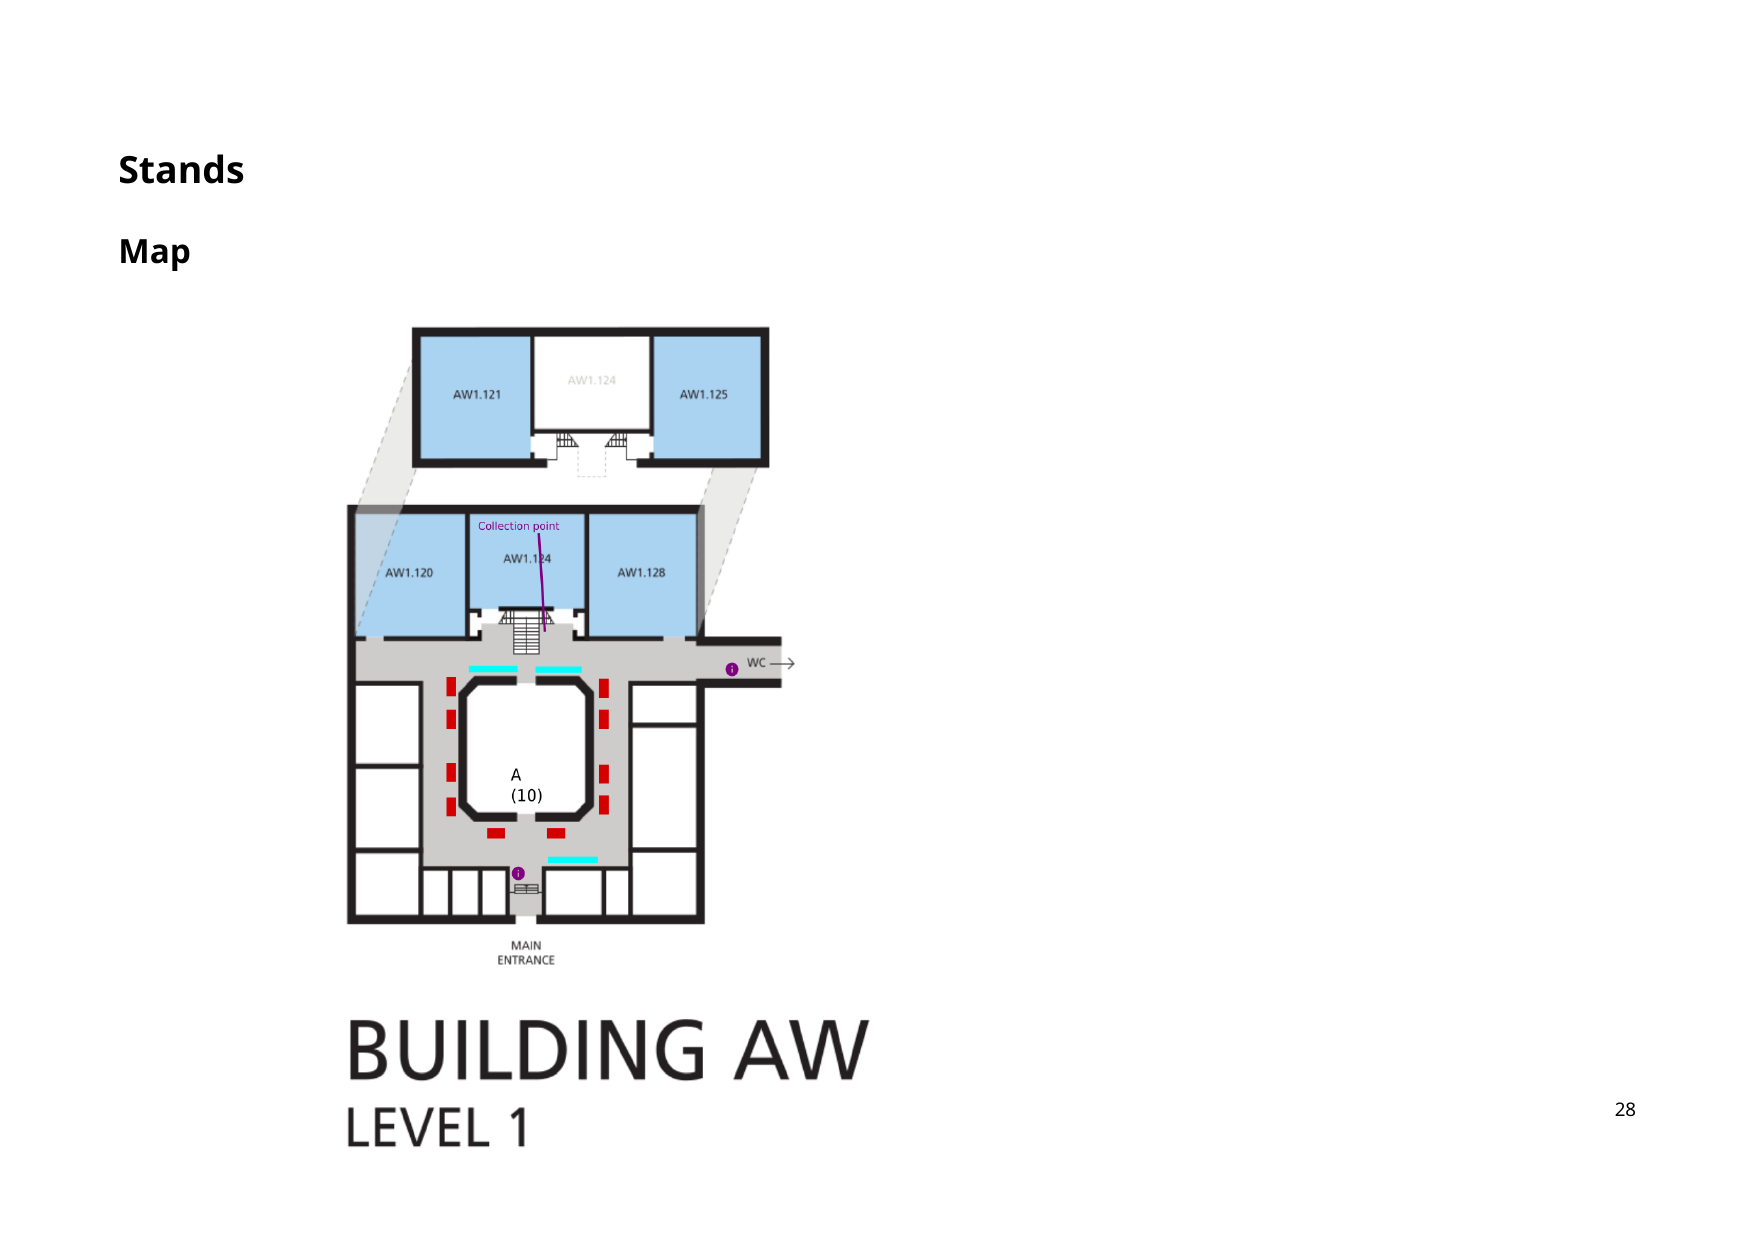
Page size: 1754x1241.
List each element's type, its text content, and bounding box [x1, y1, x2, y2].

picture [261, 285, 1493, 1206]
subtitle Stands [118, 143, 1636, 194]
subtitle Map [118, 227, 1636, 273]
